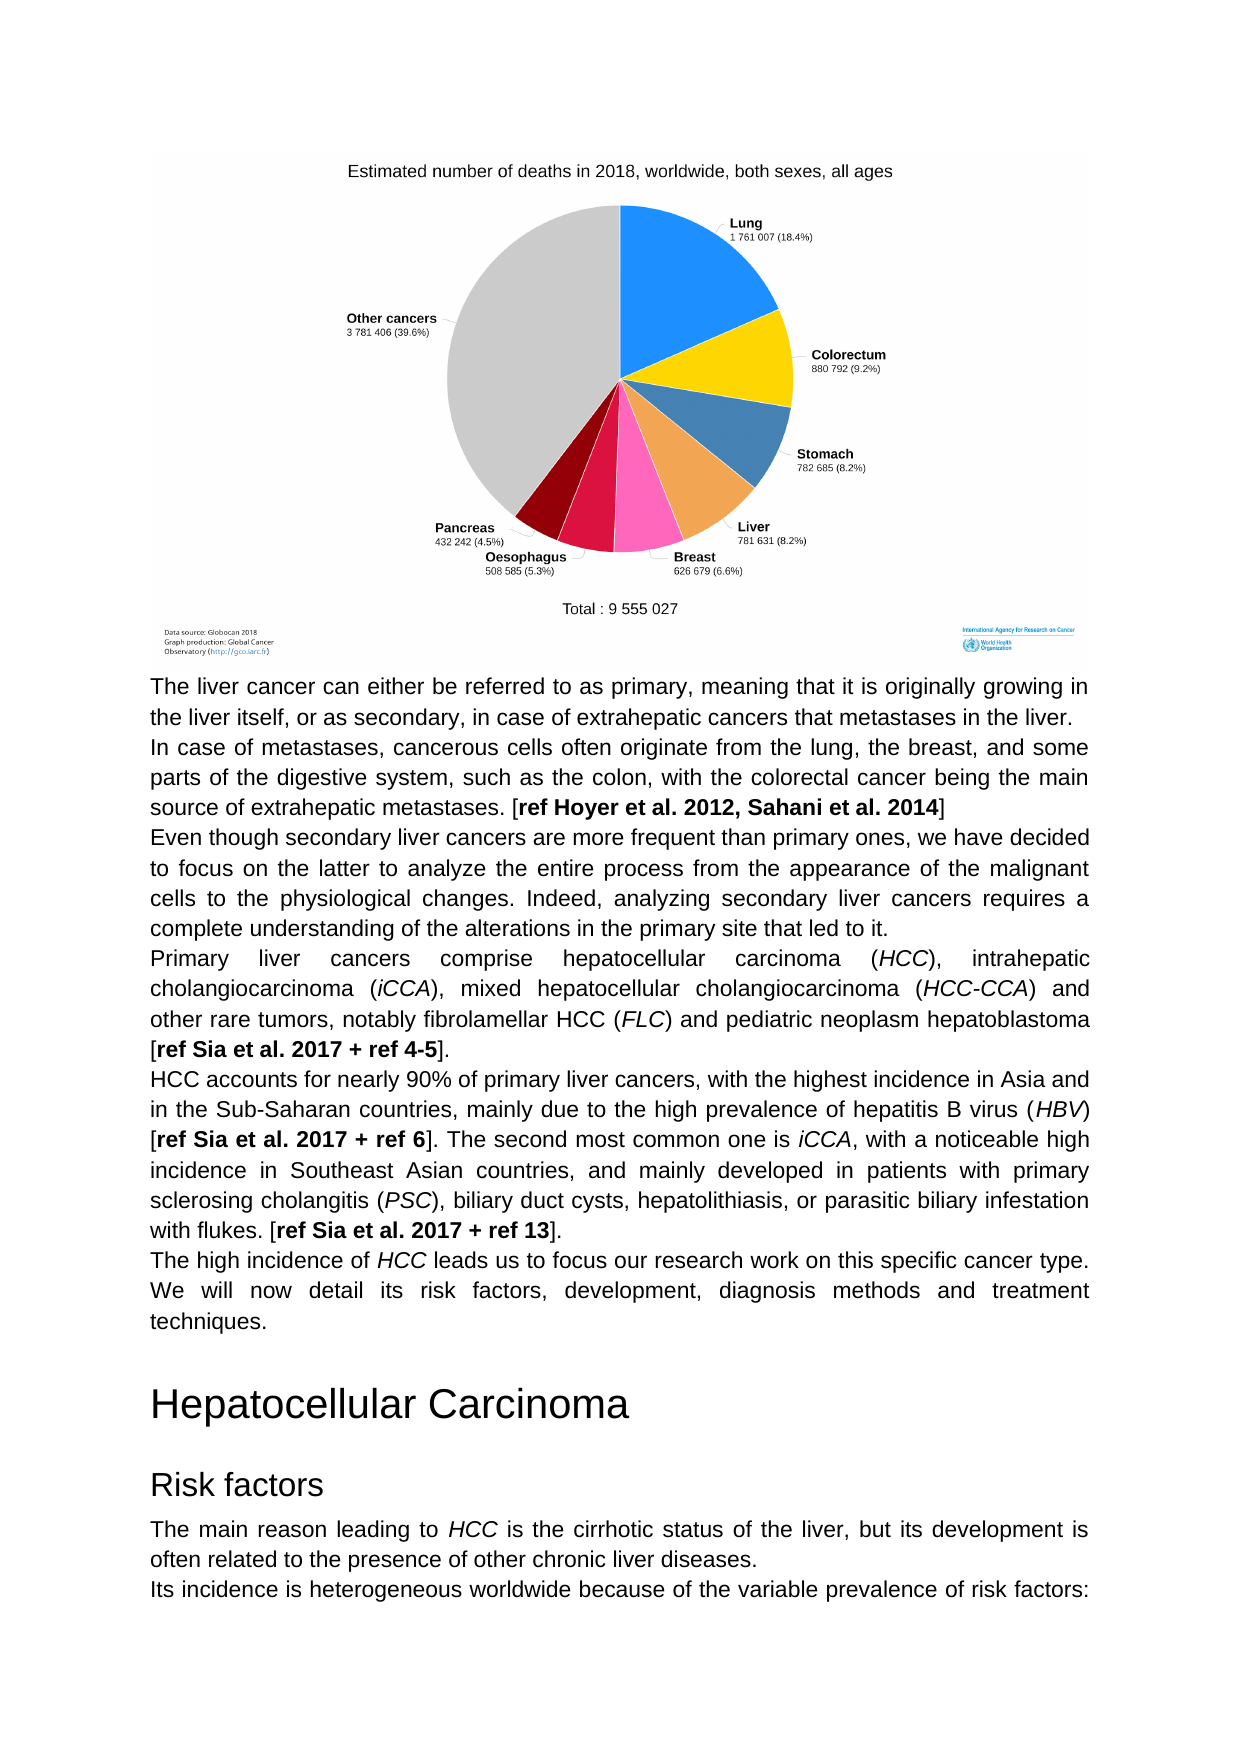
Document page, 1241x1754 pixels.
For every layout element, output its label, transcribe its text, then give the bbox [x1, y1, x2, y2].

text The main reason leading to HCC is the cirrhotic status of the liver, but its development is often related to the presence of other chronic liver diseases. [150, 1516, 1090, 1572]
text In case of metastases, cancerous cells often originate from the lung, the breast, and some parts of the digestive system, such as the colon, with the colorectal cancer being the main source of extrahepatic metastases. [ref Hoyer et al. 2012, Sahani et al. 2014] [150, 734, 1090, 821]
text The high incidence of HCC leads us to focus our research work on this specific cancer type. We will now detail its risk factors, development, diagnosis methods and treatment techniques. [150, 1247, 1090, 1334]
text Its incidence is heterogeneous worldwide because of the variable prevalence of risk factors: [150, 1576, 1090, 1603]
text The liver cancer can either be referred to as primary, meaning that it is originally growing in the liver itself, or as secondary, in case of extrahepatic cancers that metastases in the liver. [150, 673, 1090, 730]
text Primary liver cancers comprise hepatocellular carcinoma (HCC), intrahepatic cholangiocarcinoma (iCCA), mixed hepatocellular cholangiocarcinoma (HCC-CCA) and other rare tumors, notably fibrolamellar HCC (FLC) and pediatric neoplasm hepatoblastoma [ref Sia et al. 2017 + ref 4-5]. [150, 945, 1090, 1062]
picture [150, 150, 1089, 670]
text Even though secondary liver cancers are more frequent than primary ones, we have decided to focus on the latter to analyze the entire process from the appearance of the malignant cells to the physiological changes. Indeed, analyzing secondary liver cancers requires a complete understanding of the alterations in the primary site that led to it. [150, 824, 1090, 941]
text HCC accounts for nearly 90% of primary liver cancers, with the highest incidence in Asia and in the Sub-Saharan countries, mainly due to the high prevalence of hepatitis B virus (HBV) [ref Sia et al. 2017 + ref 6]. The second most common one is iCCA, with a noticeable high incidence in Southeast Asian countries, and mainly developed in patients with primary sclerosing cholangitis (PSC), biliary duct cysts, hepatolithiasis, or parasitic biliary infestation with flukes. [ref Sia et al. 2017 + ref 13]. [150, 1066, 1090, 1243]
subtitle Hepatocellular Carcinoma [150, 1379, 1090, 1427]
subtitle Risk factors [150, 1465, 1090, 1503]
